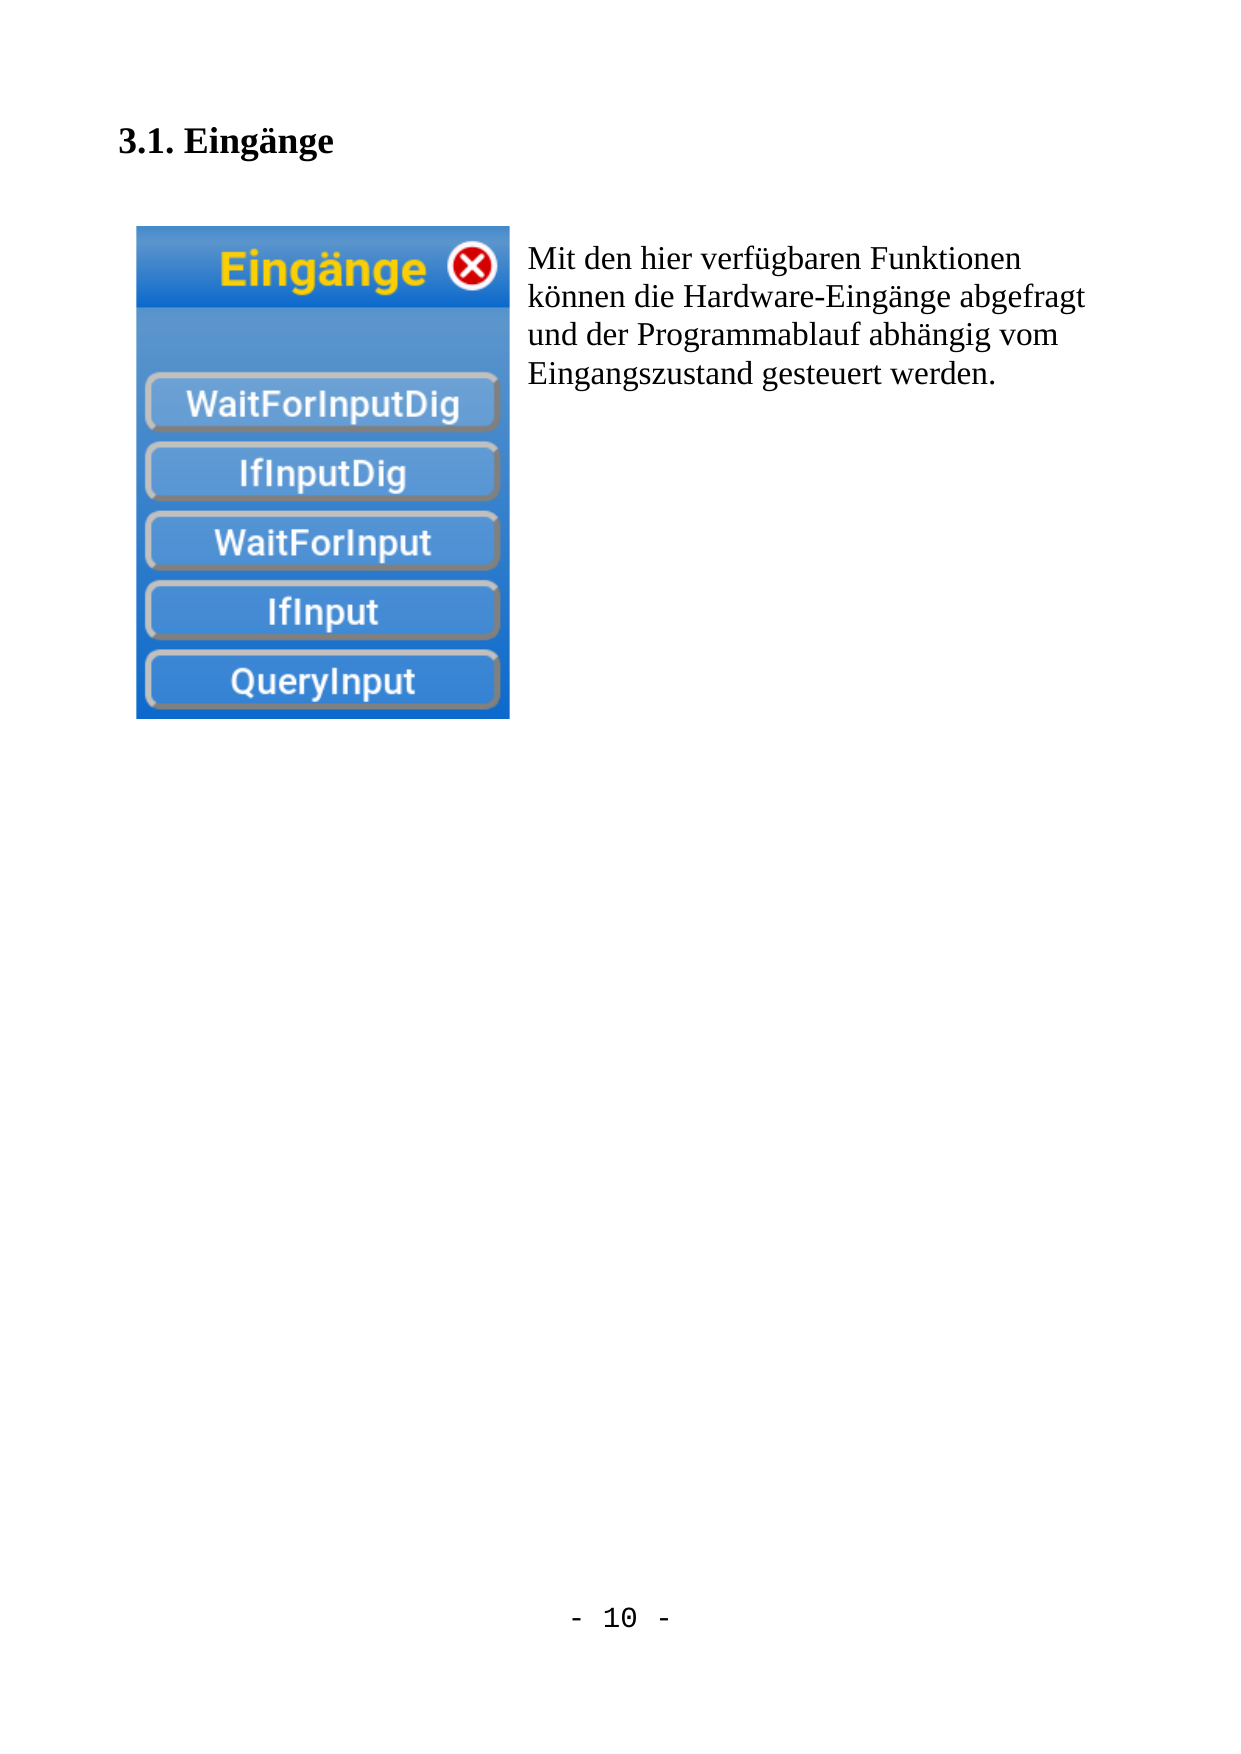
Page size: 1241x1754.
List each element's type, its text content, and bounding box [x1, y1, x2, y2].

text Mit den hier verfügbaren Funktionen können die Hardware-Eingänge abgefragt und der Programmablauf abhängig vom Eingangszustand gesteuert werden. [510, 238, 1122, 391]
text 3.1. Eingänge [118, 118, 1122, 161]
picture [136, 226, 510, 719]
